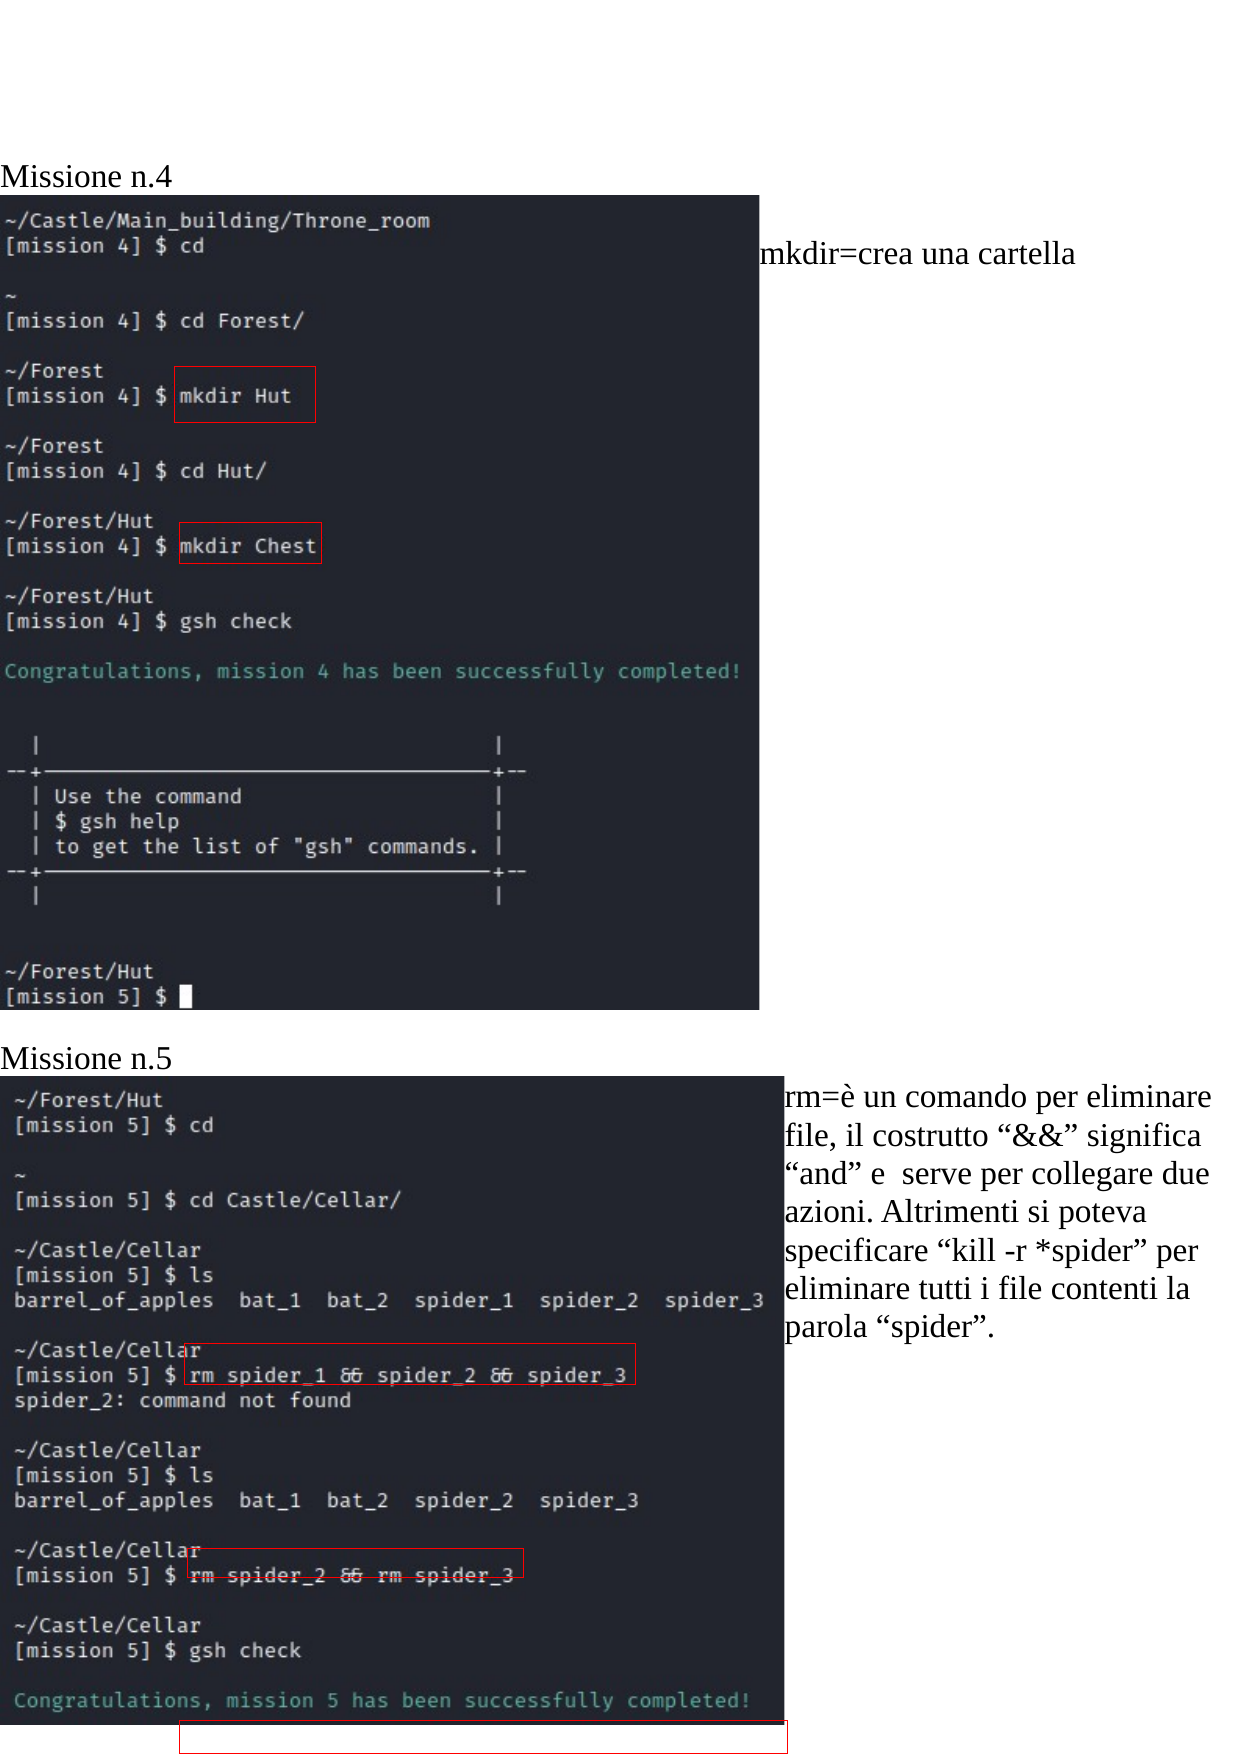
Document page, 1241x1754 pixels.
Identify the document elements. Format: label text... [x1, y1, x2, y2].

picture [0, 1076, 785, 1725]
text Missione n.5 [0, 1038, 1240, 1076]
picture [180, 1721, 785, 1725]
picture [0, 195, 760, 1010]
text mkdir=crea una cartella [760, 233, 1240, 271]
text Missione n.4 [0, 156, 1240, 195]
text rm=è un comando per eliminare file, il costrutto “&&” significa “and” e serve per collegare due azioni. Altrimenti si poteva specificare “kill -r *spider” per eliminare tutti i file contenti la parola “spider”. [785, 1076, 1240, 1345]
